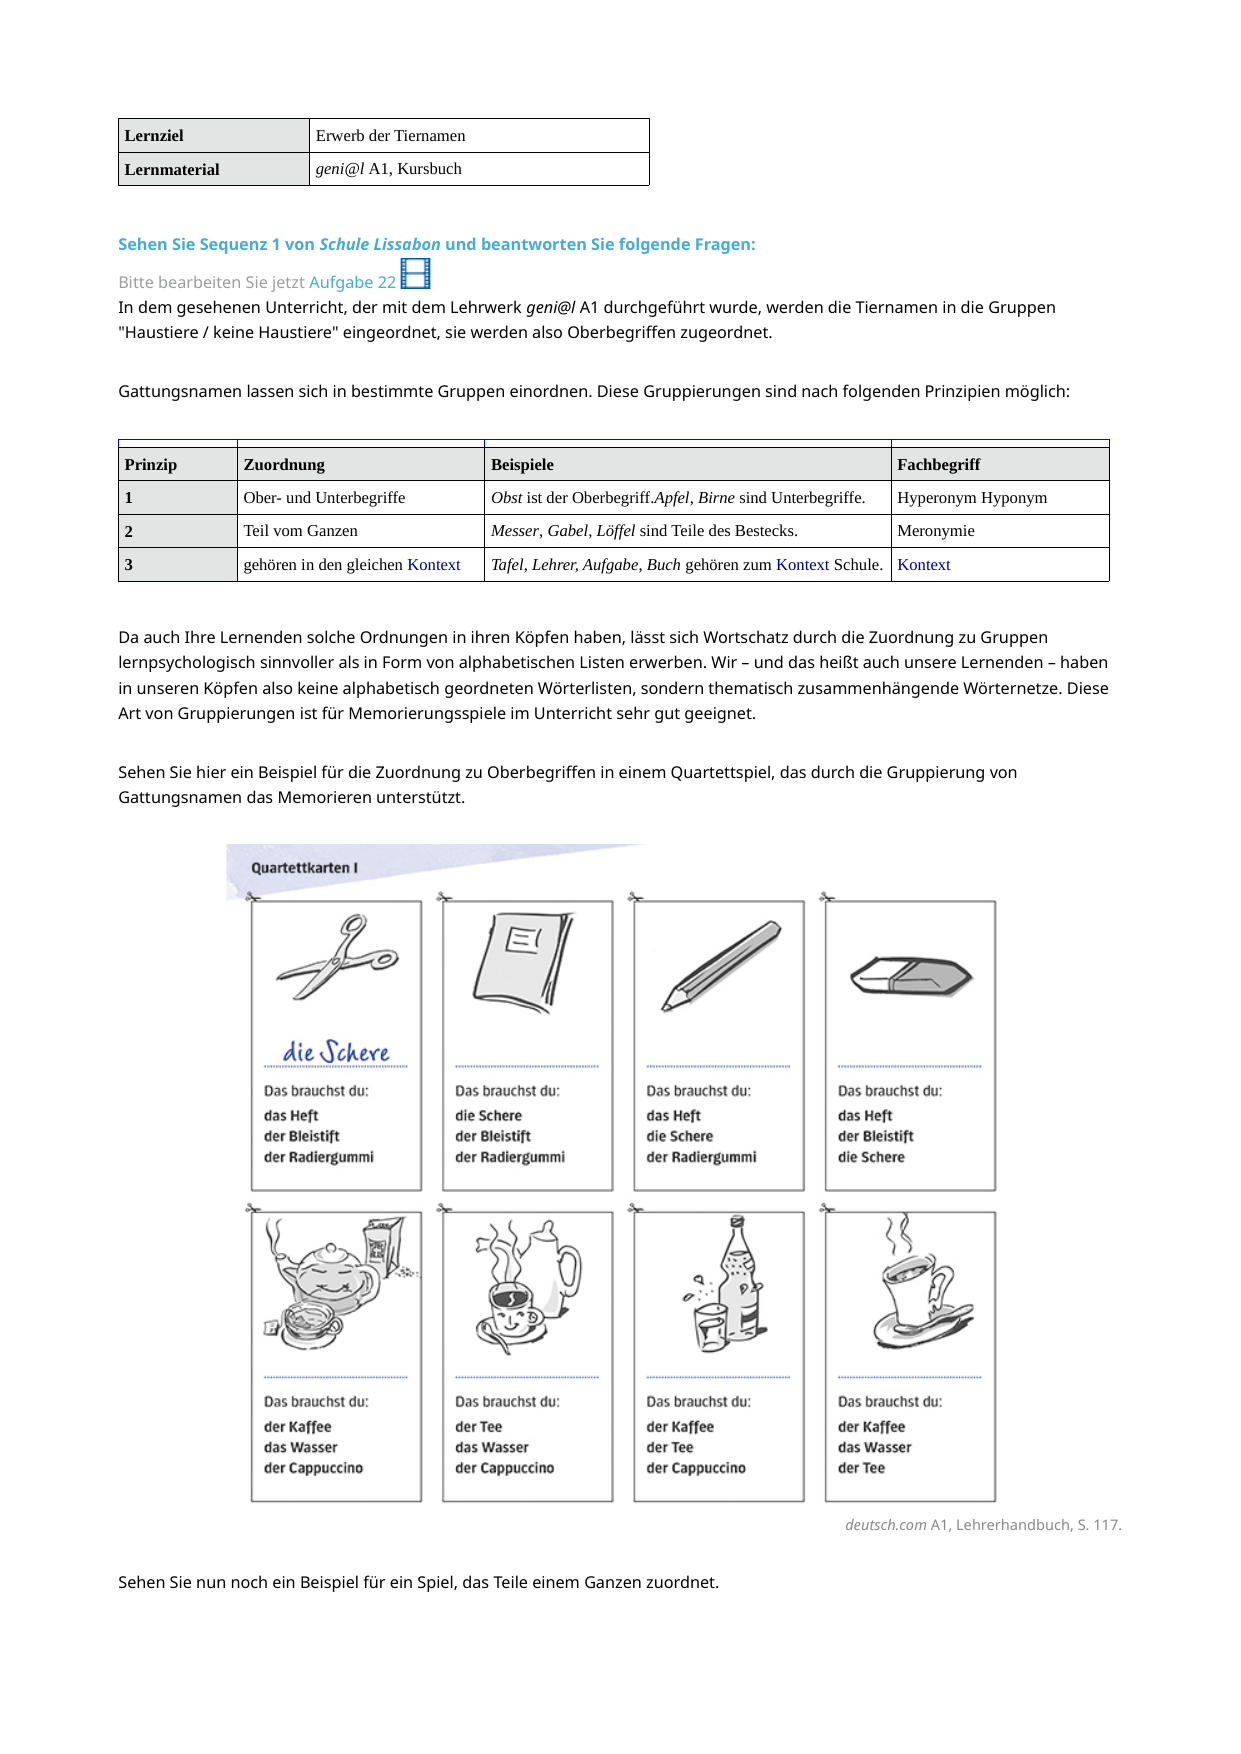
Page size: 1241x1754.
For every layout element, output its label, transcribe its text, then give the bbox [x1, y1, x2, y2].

table_cell Beispiele [485, 448, 891, 480]
picture [400, 258, 431, 289]
table_cell Hyperonym Hyponym [892, 481, 1109, 514]
text Sehen Sie Sequenz 1 von Schule Lissabon und beantworten Sie folgende Fragen: [118, 233, 1122, 255]
table_cell Obst ist der Oberbegriff.Apfel, Birne sind Unterbegriffe. [485, 481, 891, 514]
table_cell Zuordnung [238, 448, 484, 480]
text Sehen Sie nun noch ein Beispiel für ein Spiel, das Teile einem Ganzen zuordnet. [118, 1571, 1122, 1593]
table_header [892, 440, 1109, 447]
table_cell geni@l A1, Kursbuch [310, 153, 649, 185]
table_cell gehören in den gleichen Kontext [238, 548, 484, 581]
table_cell Lernziel [119, 119, 309, 152]
table_cell Teil vom Ganzen [238, 515, 484, 547]
table_header [485, 440, 891, 447]
text Bitte bearbeiten Sie jetzt Aufgabe 22 [118, 258, 1122, 293]
table_cell Fachbegriff [892, 448, 1109, 480]
table_cell Messer, Gabel, Löffel sind Teile des Bestecks. [485, 515, 891, 547]
table_cell 3 [119, 548, 237, 581]
table_cell 2 [119, 515, 237, 547]
table_cell Prinzip [119, 448, 237, 480]
table_cell Meronymie [892, 515, 1109, 547]
table_cell 1 [119, 481, 237, 514]
table_cell Tafel, Lehrer, Aufgabe, Buch gehören zum Kontext Schule. [485, 548, 891, 581]
text deutsch.com A1, Lehrerhandbuch, S. 117. [118, 1515, 1122, 1535]
text Da auch Ihre Lernenden solche Ordnungen in ihren Köpfen haben, lässt sich Wortschatz durch die Zuordnung zu Gruppen lernpsychologisch sinnvoller als in Form von alphabetischen Listen erwerben. Wir – und das heißt auch unsere Lernenden – haben in unseren Köpfen also keine alphabetisch geordneten Wörterlisten, sondern thematisch zusammenhängende Wörternetze. Diese Art von Gruppierungen ist für Memorierungsspiele im Unterricht sehr gut geeignet. [118, 626, 1122, 724]
table_cell Ober- und Unterbegriffe [238, 481, 484, 514]
text Sehen Sie hier ein Beispiel für die Zuordnung zu Oberbegriffen in einem Quartettspiel, das durch die Gruppierung von Gattungsnamen das Memorieren unterstützt. [118, 761, 1122, 808]
picture [226, 844, 1014, 1511]
text In dem gesehenen Unterricht, der mit dem Lehrwerk geni@l A1 durchgeführt wurde, werden die Tiernamen in die Gruppen "Haustiere / keine Haustiere" eingeordnet, sie werden also Oberbegriffen zugeordnet. [118, 296, 1122, 344]
table_cell Kontext [892, 548, 1109, 581]
table_header [238, 440, 484, 447]
table_cell Lernmaterial [119, 153, 309, 185]
table_header [119, 440, 237, 447]
table_cell Erwerb der Tiernamen [310, 119, 649, 152]
text Gattungsnamen lassen sich in bestimmte Gruppen einordnen. Diese Gruppierungen sind nach folgenden Prinzipien möglich: [118, 380, 1122, 402]
